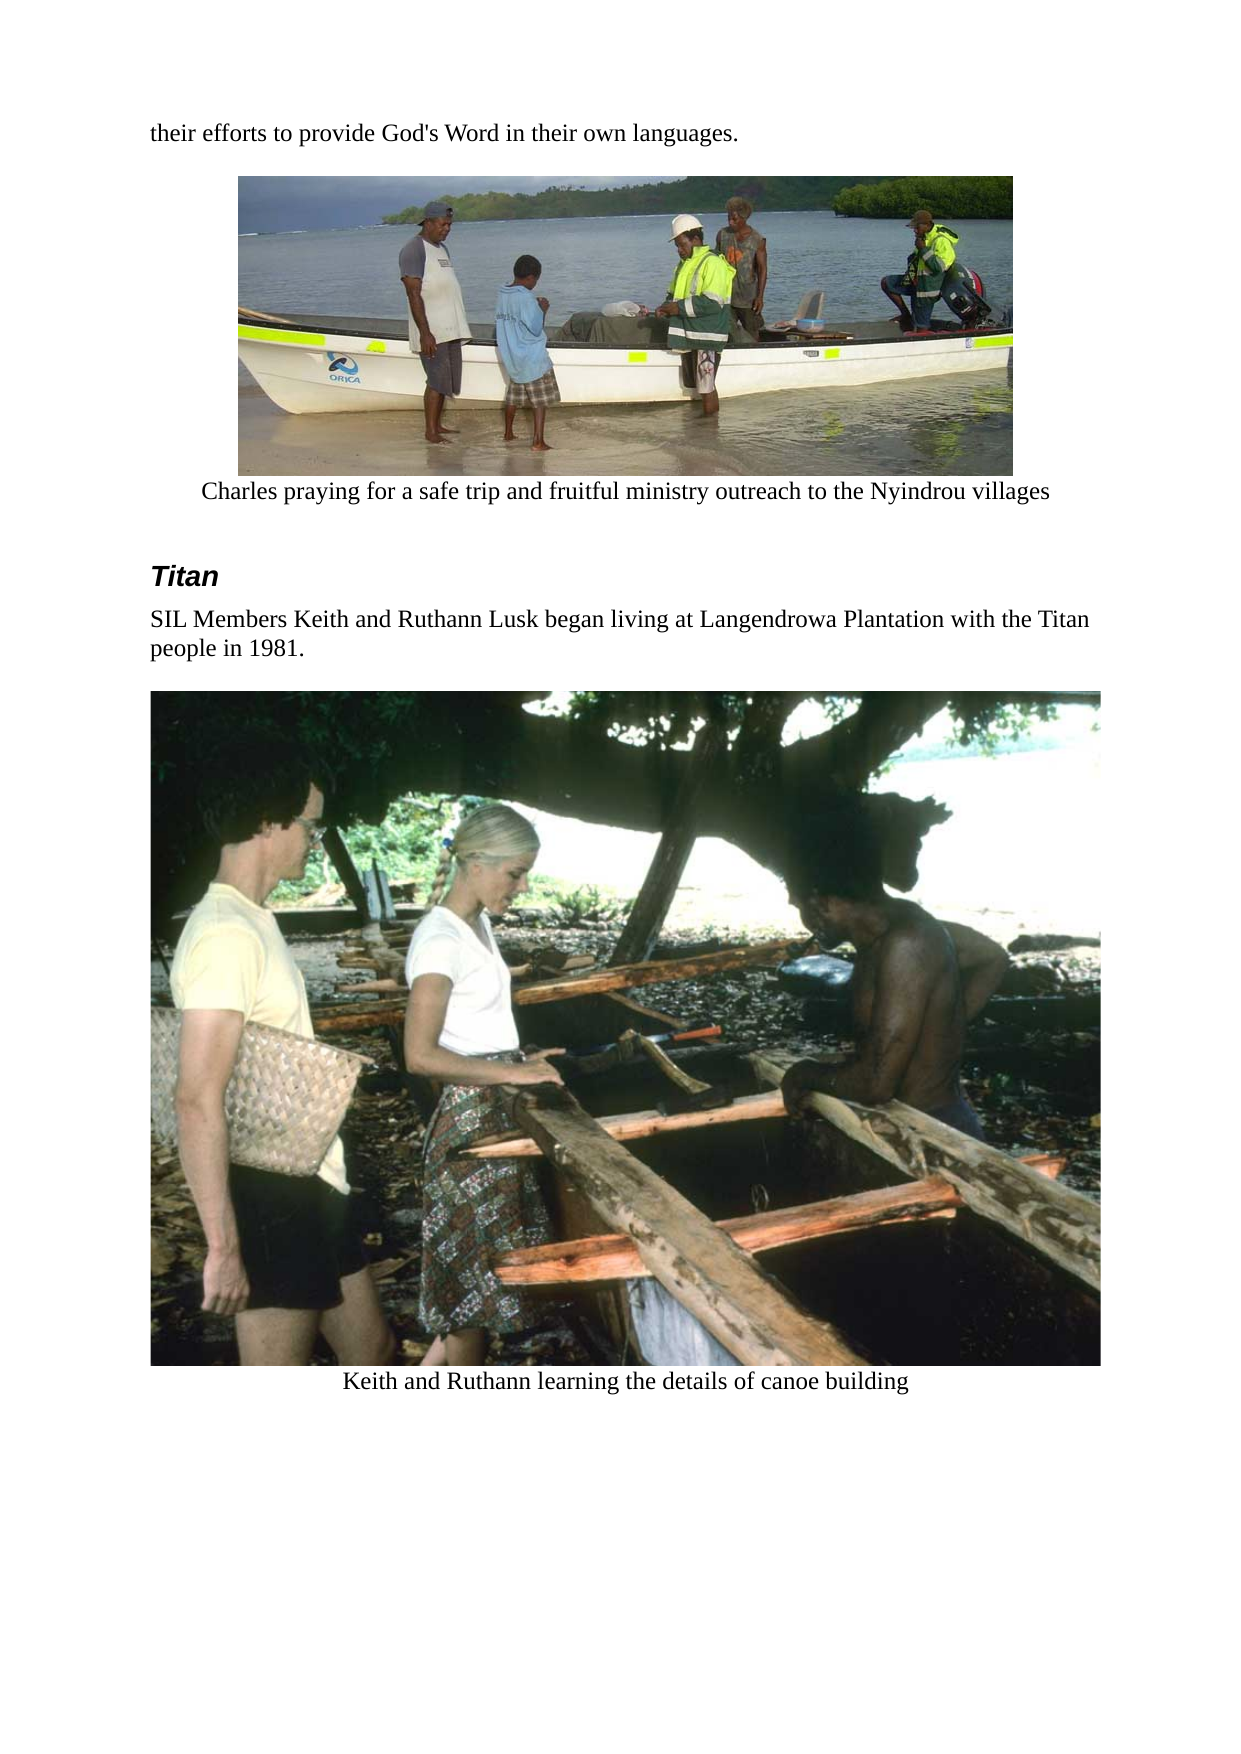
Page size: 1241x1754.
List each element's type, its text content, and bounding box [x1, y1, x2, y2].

subtitle Titan [150, 558, 1090, 592]
table_header [1101, 691, 1113, 1366]
table_cell Keith and Ruthann learning the details of canoe building [138, 1366, 1113, 1395]
table_cell Charles praying for a safe trip and fruitful ministry outreach to the Nyindrou villages [138, 476, 1113, 505]
picture [150, 691, 1101, 1366]
picture [238, 176, 1013, 476]
table_header [138, 176, 238, 476]
text their efforts to provide God's Word in their own languages. [150, 118, 1090, 147]
table_header [138, 691, 150, 1366]
table_header [1013, 176, 1113, 476]
text SIL Members Keith and Ruthann Lusk began living at Langendrowa Plantation with the Titan people in 1981. [150, 604, 1090, 662]
